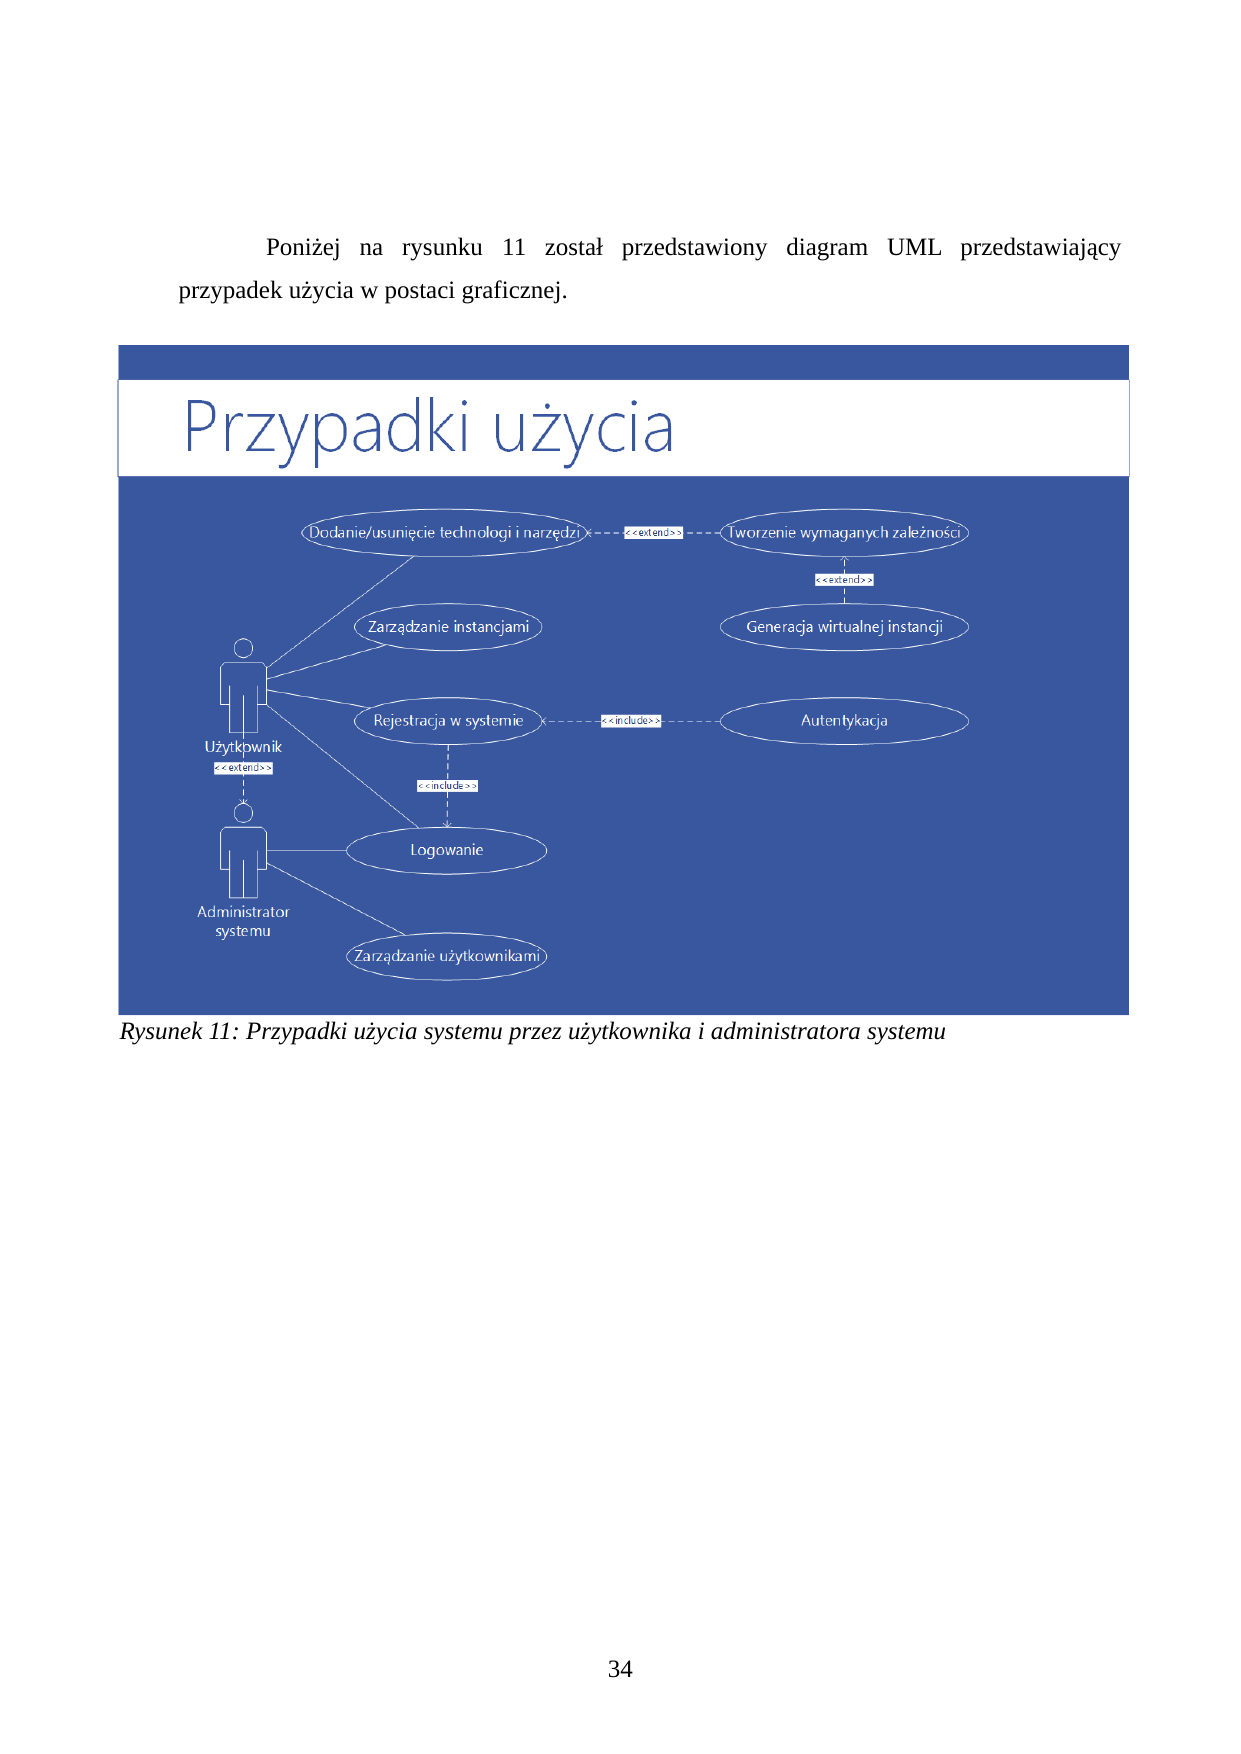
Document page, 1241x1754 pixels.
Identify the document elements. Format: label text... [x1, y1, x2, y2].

picture [86, 343, 1130, 1016]
text Poniżej na rysunku 11 został przedstawiony diagram UML przedstawiający przypadek użycia w postaci graficznej. [178, 232, 1122, 304]
text Rysunek 11: Przypadki użycia systemu przez użytkownika i administratora systemu [119, 343, 1131, 1045]
